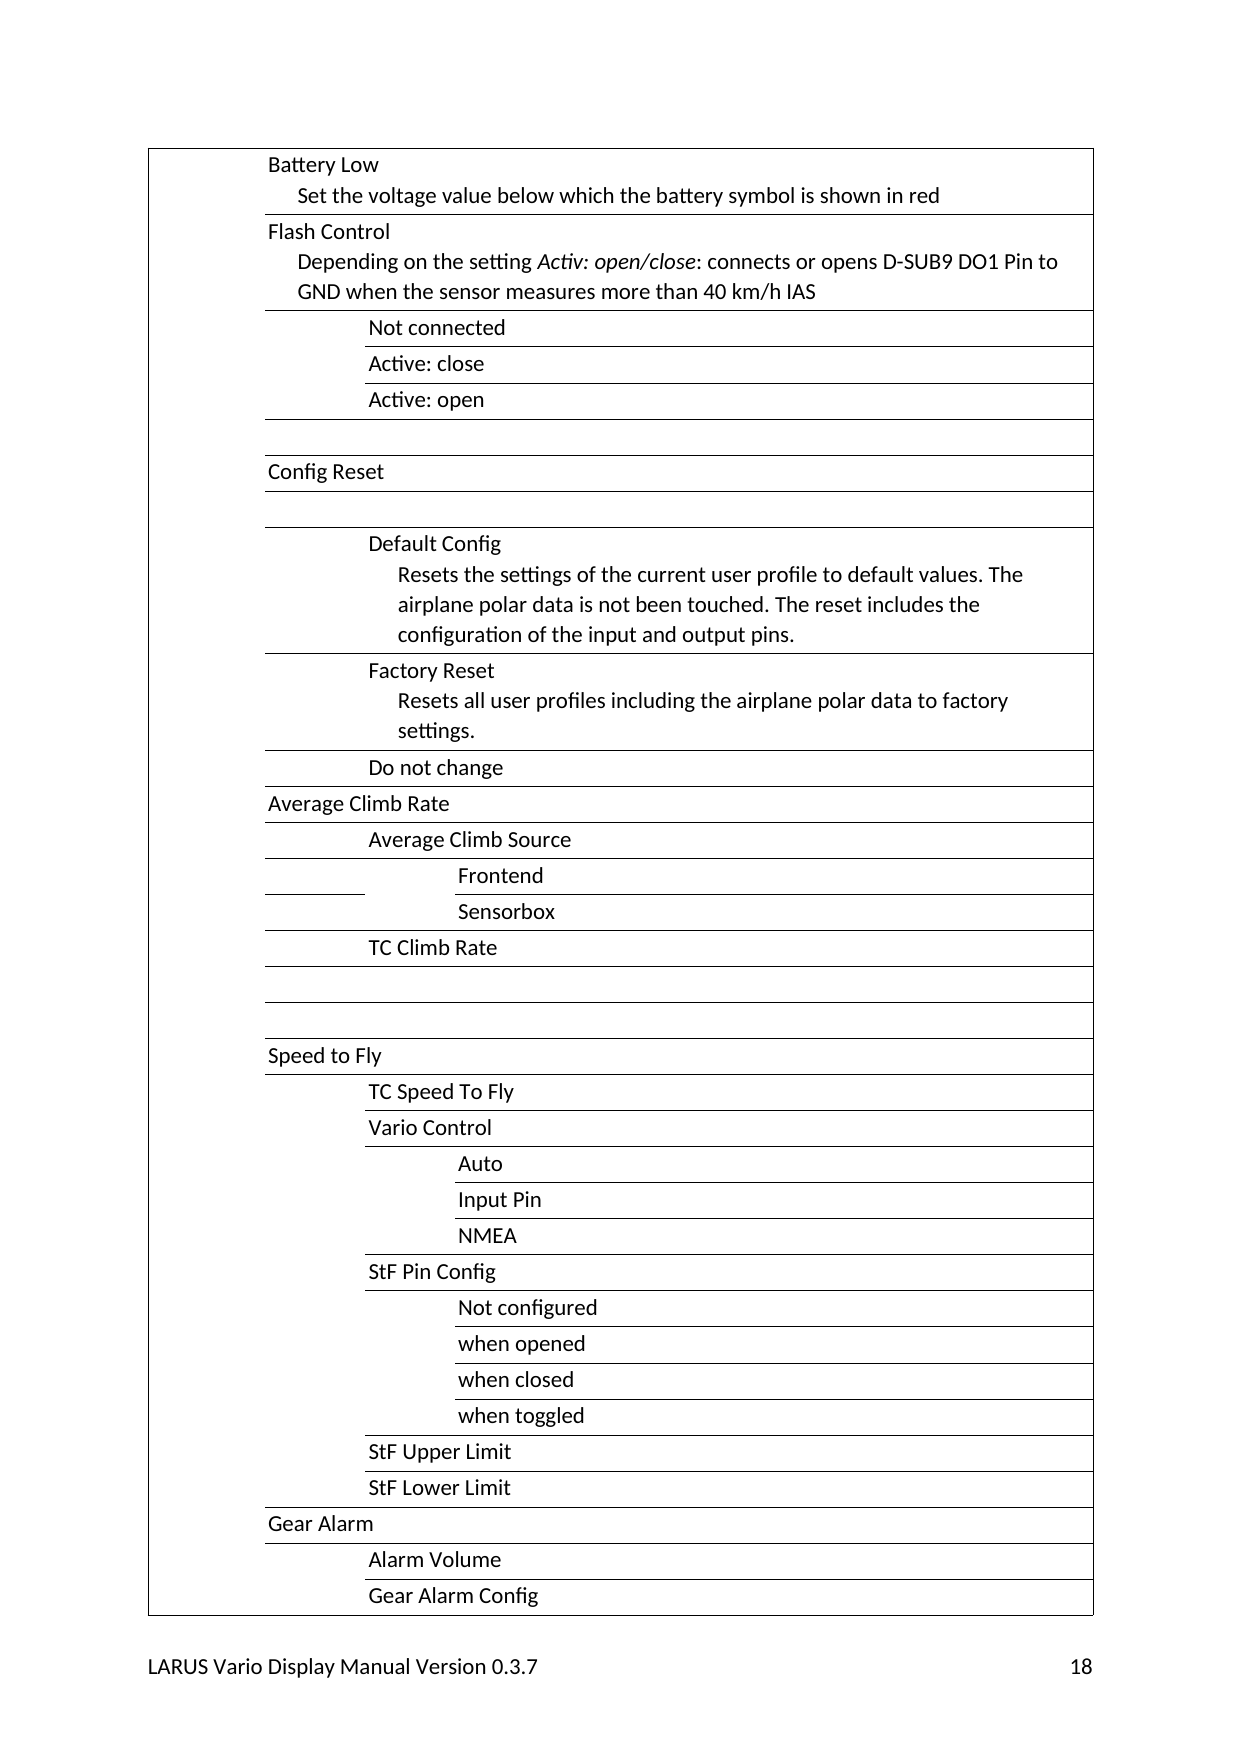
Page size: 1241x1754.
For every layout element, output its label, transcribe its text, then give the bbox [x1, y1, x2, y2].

table_cell Frontend [455, 859, 1093, 894]
table_cell when closed [455, 1364, 1093, 1398]
table_cell StF Pin Config [365, 1255, 1093, 1290]
table_cell when opened [455, 1327, 1093, 1362]
table_cell [265, 859, 365, 894]
table_cell Do not change [365, 751, 1093, 786]
table_cell [365, 1003, 1093, 1038]
table_cell [365, 967, 455, 1002]
table_cell [265, 1075, 365, 1507]
table_cell Gear Alarm [265, 1508, 1093, 1543]
table_cell [265, 528, 365, 653]
table_cell Alarm Volume [365, 1544, 1093, 1579]
table_cell Not connected [365, 311, 1093, 346]
table_cell [265, 311, 365, 418]
table_cell TC Climb Rate [365, 931, 1093, 966]
table_cell [265, 931, 365, 966]
table_cell Factory Reset Resets all user profiles including the airplane polar data to factory settings. [365, 654, 1093, 750]
table_cell [265, 895, 365, 930]
table_cell Speed to Fly [265, 1039, 1093, 1074]
table_cell [265, 751, 365, 786]
table_cell Battery Low Set the voltage value below which the battery symbol is shown in red [265, 149, 1093, 214]
table_cell Vario Control [365, 1111, 1093, 1146]
table_cell [265, 492, 1093, 527]
table_cell Flash Control Depending on the setting Activ: open/close: connects or opens D-SUB9 DO1 Pin to GND when the sensor measures more than 40 km/h IAS [265, 215, 1093, 310]
table_cell TC Speed To Fly [365, 1075, 1093, 1110]
table_cell [365, 420, 1093, 454]
table_cell [365, 1291, 455, 1434]
table_cell Not configured [455, 1291, 1093, 1326]
table_cell Average Climb Source [365, 823, 1093, 858]
table_cell Auto [455, 1147, 1093, 1182]
table_cell [365, 1147, 455, 1254]
table_cell Gear Alarm Config [365, 1580, 1093, 1615]
table_cell Active: close [365, 347, 1093, 382]
table_cell Sensorbox [455, 895, 1093, 930]
table_cell StF Upper Limit [365, 1436, 1093, 1471]
table_cell Active: open [365, 384, 1093, 418]
table_cell [365, 859, 455, 930]
table_cell when toggled [455, 1400, 1093, 1434]
table_cell [265, 823, 365, 858]
table_cell Average Climb Rate [265, 787, 1093, 822]
table_cell [265, 1544, 365, 1615]
table_cell [265, 654, 365, 750]
table_cell [265, 967, 365, 1002]
table_cell NMEA [455, 1219, 1093, 1254]
table_cell StF Lower Limit [365, 1472, 1093, 1507]
table_cell Input Pin [455, 1183, 1093, 1218]
table_cell Default Config Resets the settings of the current user profile to default values. The airplane polar data is not been touched. The reset includes the configuration of the input and output pins. [365, 528, 1093, 653]
table_cell [265, 1003, 365, 1038]
table_cell [265, 420, 365, 454]
table_cell Config Reset [265, 456, 1093, 491]
table_cell [455, 967, 1093, 1002]
